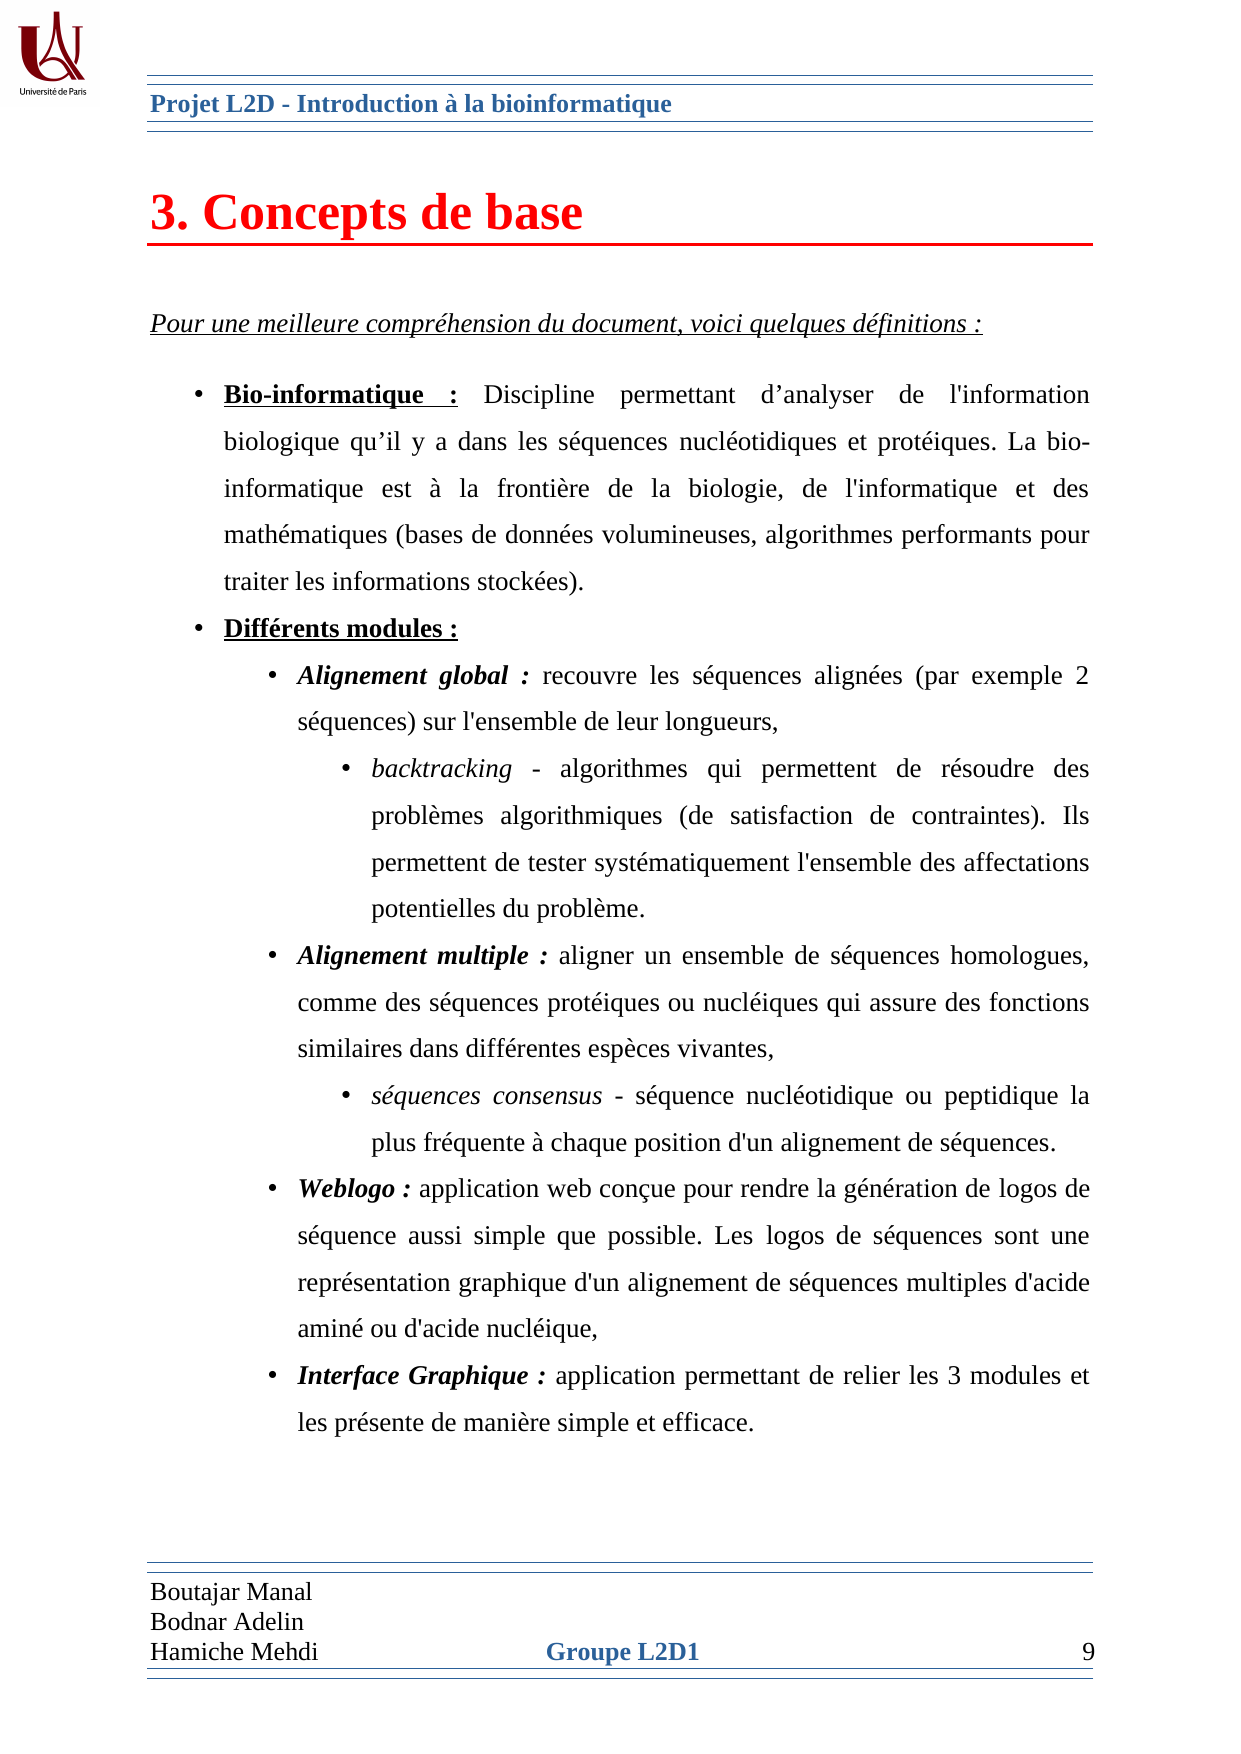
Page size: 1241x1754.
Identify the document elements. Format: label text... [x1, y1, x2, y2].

text Pour une meilleure compréhension du document, voici quelques définitions : [150, 307, 1090, 338]
list Bio-informatique : Discipline permettant d’analyser de l'information biologique qu’il y a dans les séquences nucléotidiques et protéiques. La bio-informatique est à la frontière de la biologie, de l'informatique et des mathématiques (bases de données volumineuses, algorithmes performants pour traiter les informations stockées). [194, 378, 1090, 596]
list séquences consensus - séquence nucléotidique ou peptidique la plus fréquente à chaque position d'un alignement de séquences. [341, 1079, 1090, 1157]
list Weblogo : application web conçue pour rendre la génération de logos de séquence aussi simple que possible. Les logos de séquences sont une représentation graphique d'un alignement de séquences multiples d'acide aminé ou d'acide nucléique, [268, 1172, 1090, 1344]
list Alignement global : recouvre les séquences alignées (par exemple 2 séquences) sur l'ensemble de leur longueurs, [268, 659, 1090, 737]
list Interface Graphique : application permettant de relier les 3 modules et les présente de manière simple et efficace. [268, 1359, 1090, 1437]
list Alignement multiple : aligner un ensemble de séquences homologues, comme des séquences protéiques ou nucléiques qui assure des fonctions similaires dans différentes espèces vivantes, [268, 939, 1090, 1063]
subtitle 3. Concepts de base [147, 178, 1093, 243]
list Différents modules : [194, 612, 1090, 643]
list backtracking - algorithmes qui permettent de résoudre des problèmes algorithmiques (de satisfaction de contraintes). Ils permettent de tester systématiquement l'ensemble des affectations potentielles du problème. [341, 752, 1090, 923]
picture [0, 0, 101, 107]
